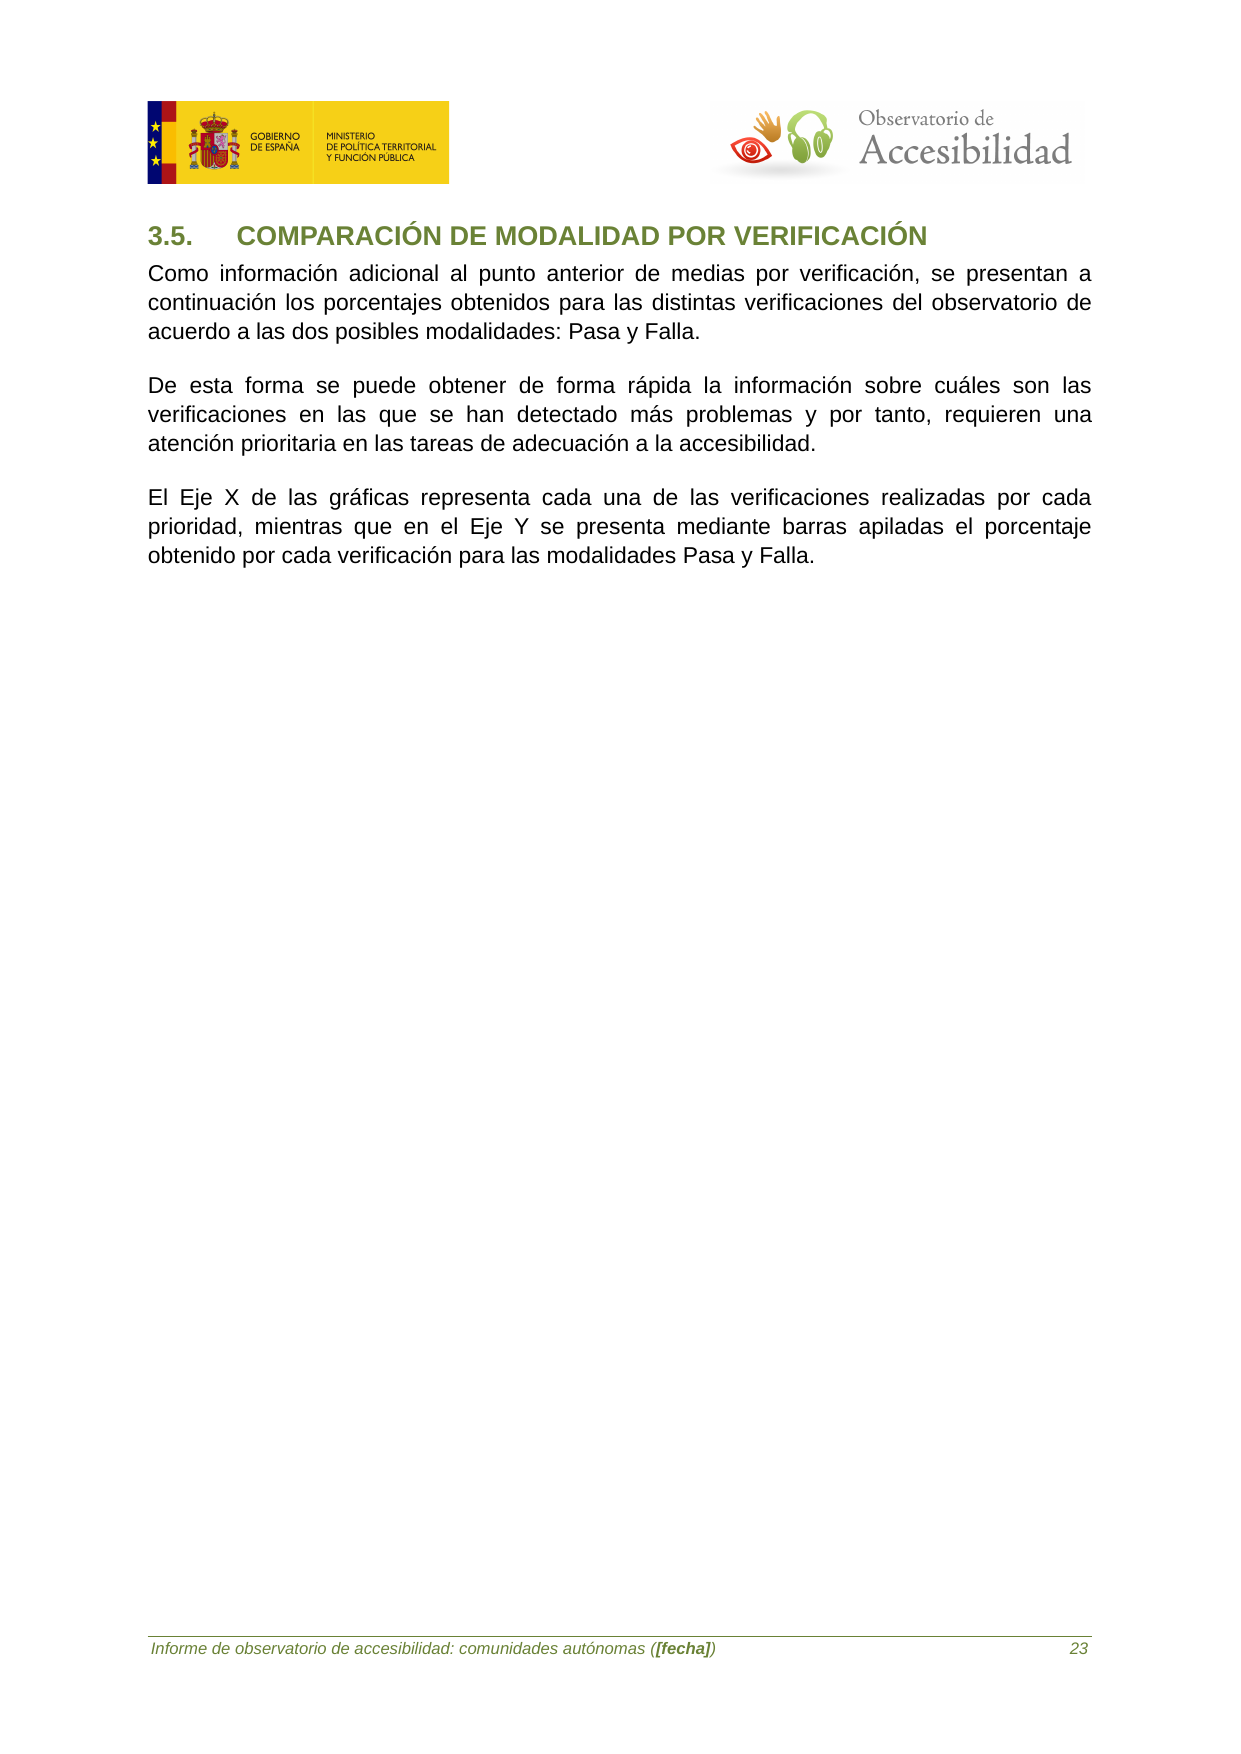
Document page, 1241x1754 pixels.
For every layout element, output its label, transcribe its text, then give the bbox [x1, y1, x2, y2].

text El Eje X de las gráficas representa cada una de las verificaciones realizadas por cada prioridad, mientras que en el Eje Y se presenta mediante barras apiladas el porcentaje obtenido por cada verificación para las modalidades Pasa y Falla. [148, 484, 1092, 568]
subtitle Comparación de Modalidad por Verificación [148, 220, 1092, 251]
picture [147, 101, 450, 184]
text Como información adicional al punto anterior de medias por verificación, se presentan a continuación los porcentajes obtenidos para las distintas verificaciones del observatorio de acuerdo a las dos posibles modalidades: Pasa y Falla. [148, 260, 1092, 344]
text De esta forma se puede obtener de forma rápida la información sobre cuáles son las verificaciones en las que se han detectado más problemas y por tanto, requieren una atención prioritaria en las tareas de adecuación a la accesibilidad. [148, 372, 1092, 456]
picture [710, 101, 1086, 184]
